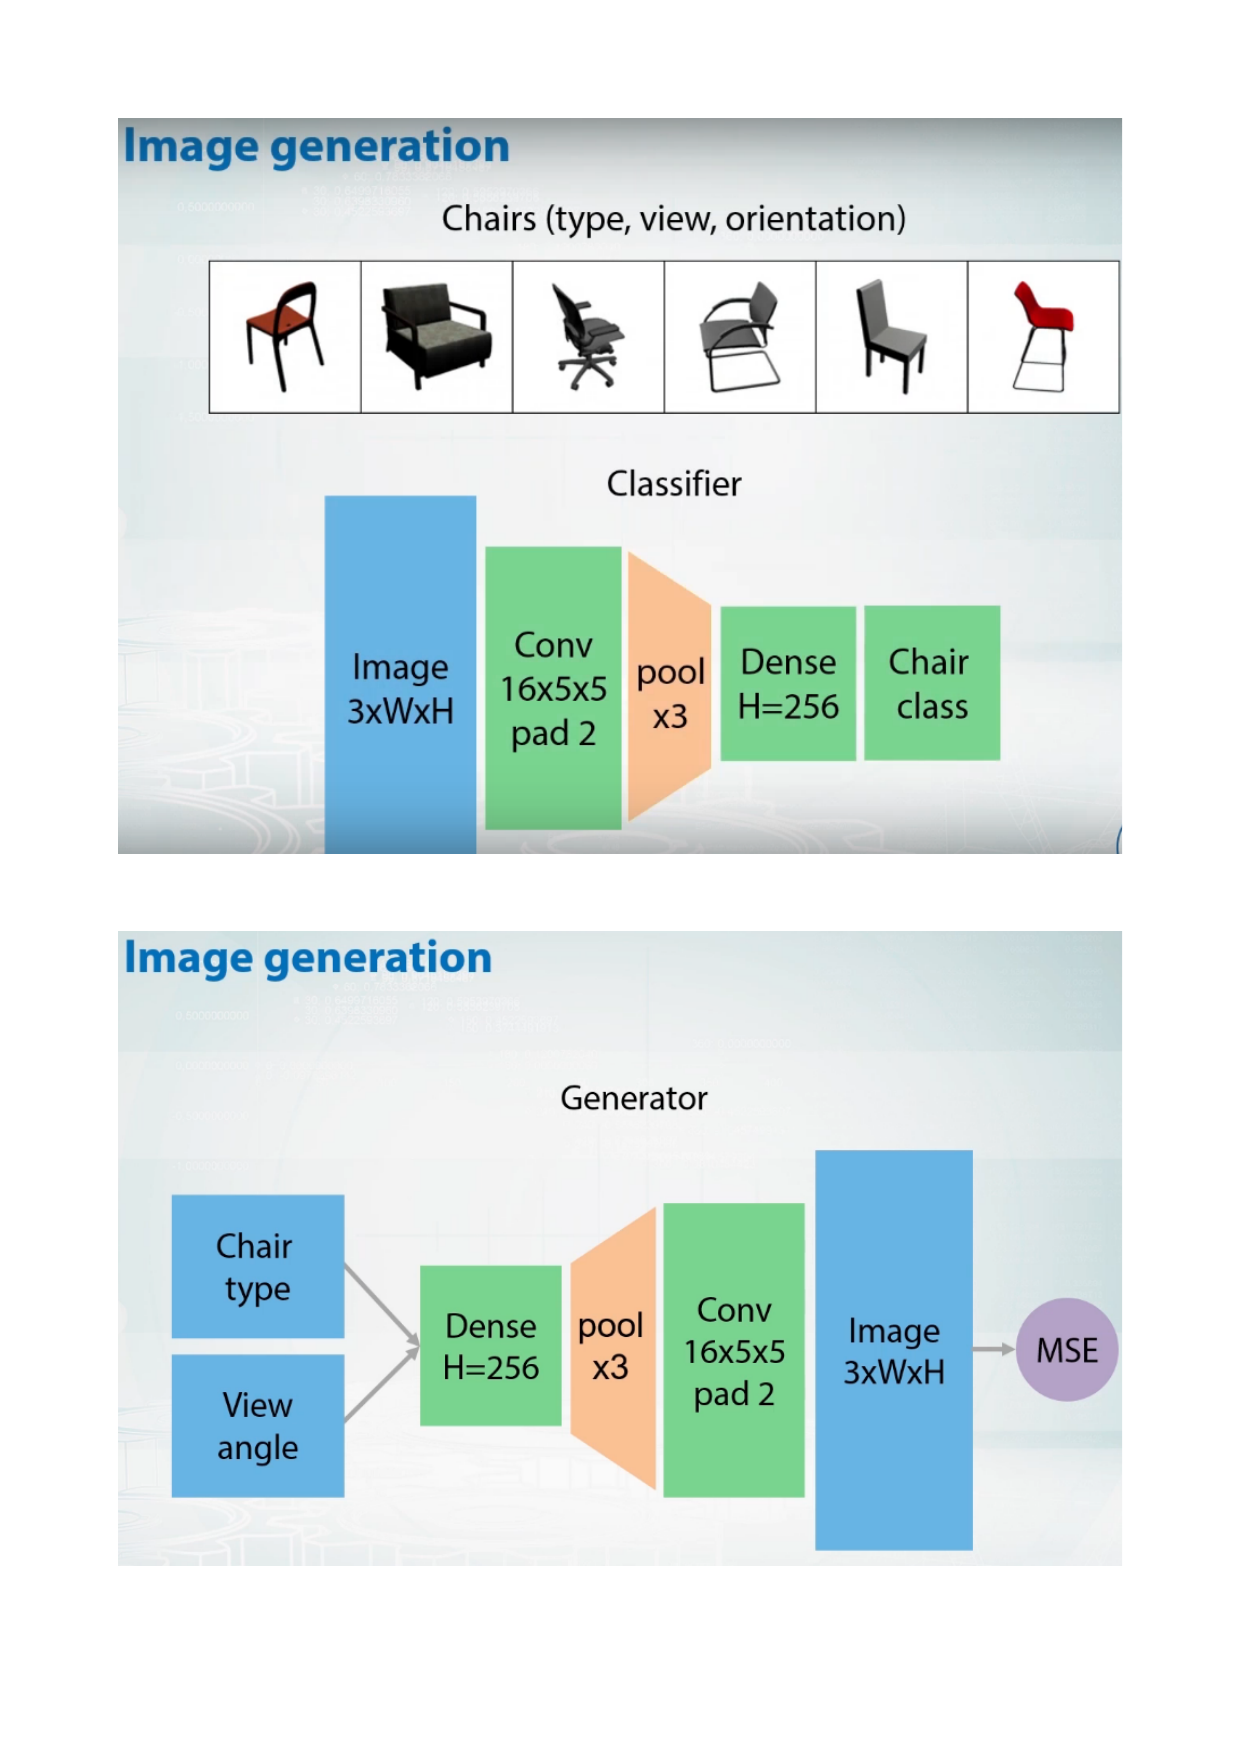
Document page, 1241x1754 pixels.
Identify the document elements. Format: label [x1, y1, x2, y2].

picture [118, 118, 1123, 854]
picture [118, 931, 1123, 1566]
